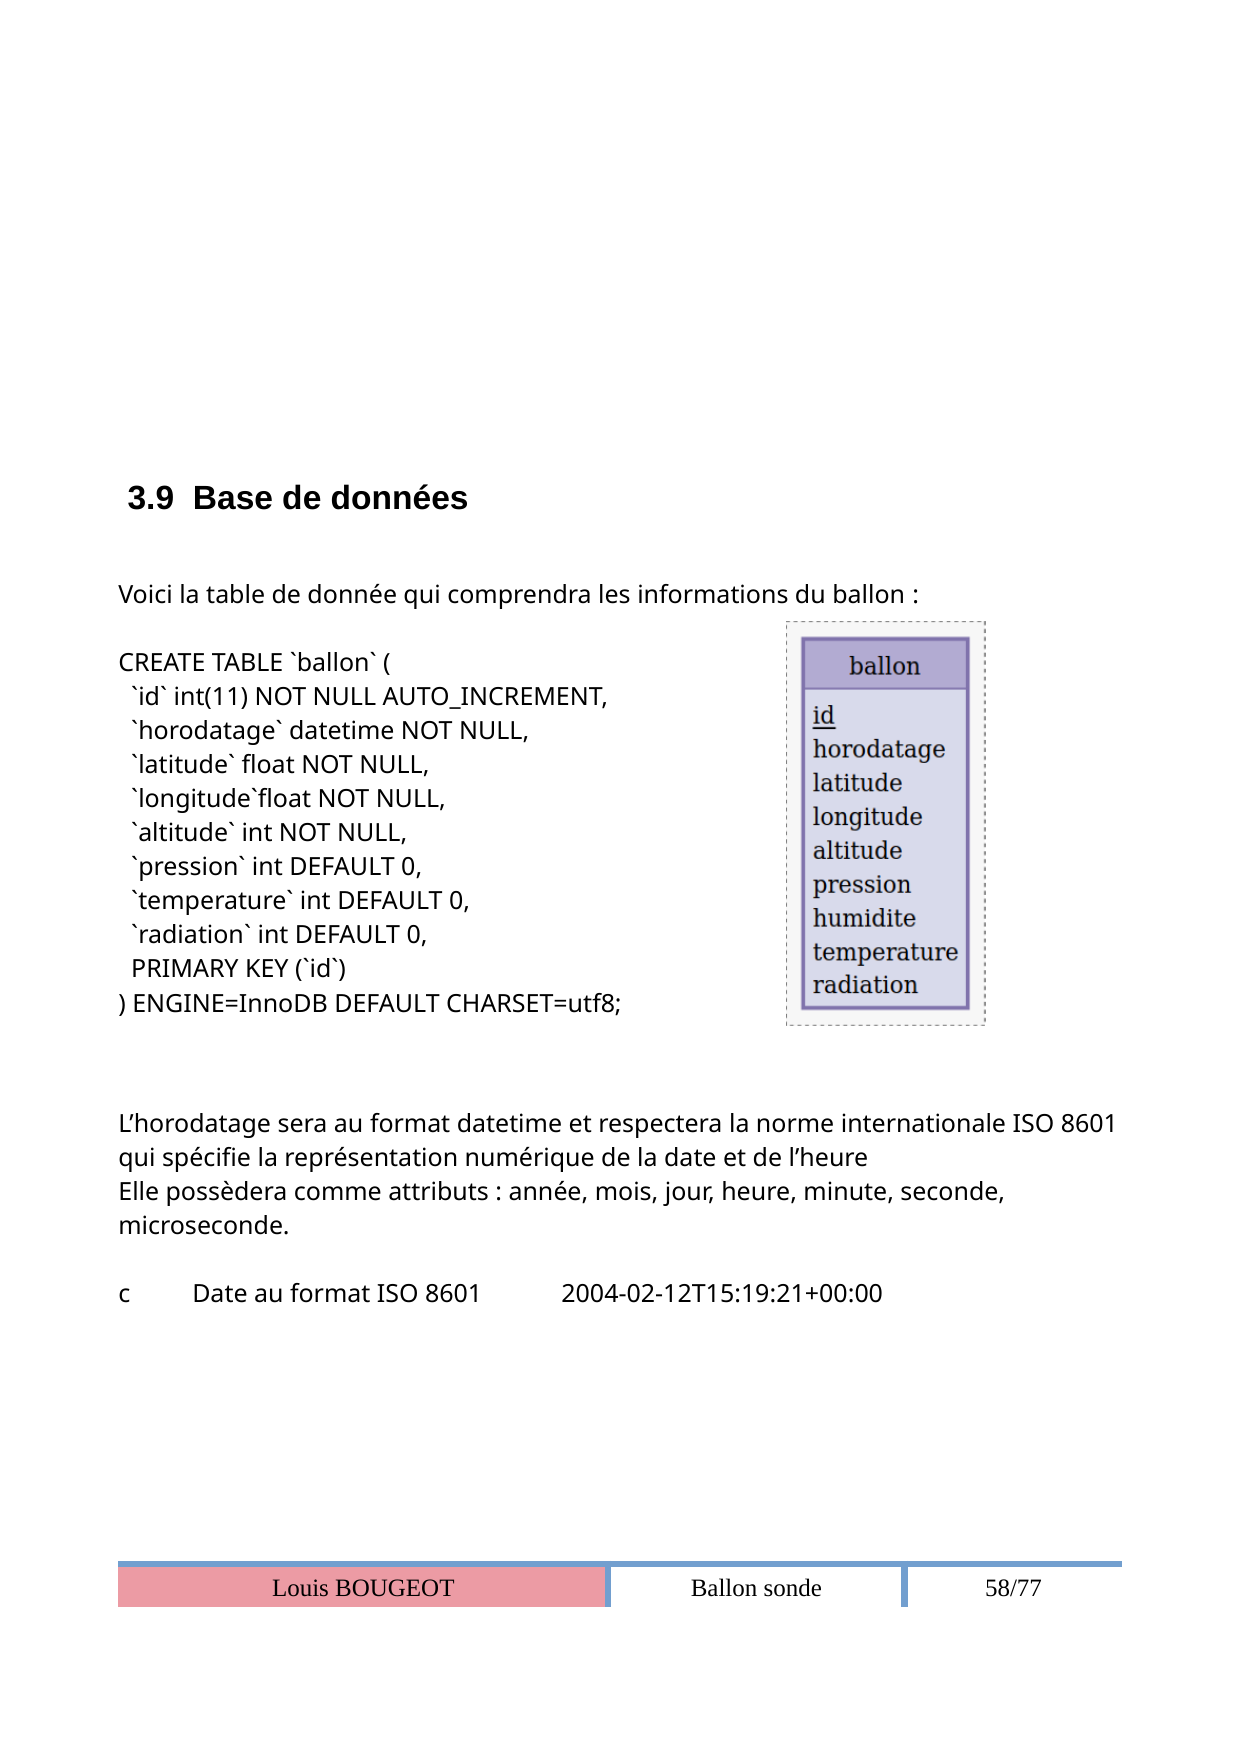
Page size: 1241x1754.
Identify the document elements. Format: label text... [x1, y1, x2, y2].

text [987, 679, 1122, 713]
text [987, 849, 1122, 883]
text `temperature` int DEFAULT 0, [118, 883, 786, 917]
text CREATE TABLE `ballon` ( [118, 644, 786, 679]
text PRIMARY KEY (`id`) [118, 951, 786, 985]
text [987, 815, 1122, 849]
text [987, 985, 1122, 1019]
subtitle Base de données [118, 478, 1122, 516]
text ) ENGINE=InnoDB DEFAULT CHARSET=utf8; [118, 985, 786, 1019]
text [987, 644, 1122, 679]
text `id` int(11) NOT NULL AUTO_INCREMENT, [118, 679, 786, 713]
text `altitude` int NOT NULL, [118, 815, 786, 849]
text L’horodatage sera au format datetime et respectera la norme internationale ISO 8601 qui spécifie la représentation numérique de la date et de l’heure [118, 1106, 1122, 1174]
text `pression` int DEFAULT 0, [118, 849, 786, 883]
text [987, 917, 1122, 951]
text `longitude`float NOT NULL, [118, 781, 786, 815]
text Voici la table de donnée qui comprendra les informations du ballon : [118, 576, 1122, 611]
text [987, 883, 1122, 917]
text [987, 747, 1122, 781]
text `radiation` int DEFAULT 0, [118, 917, 786, 951]
text `horodatage` datetime NOT NULL, [118, 713, 786, 747]
text [987, 781, 1122, 815]
text Elle possèdera comme attributs : année, mois, jour, heure, minute, seconde, microseconde. c Date au format ISO 8601 2004-02-12T15:19:21+00:00 [118, 1174, 1122, 1367]
text [987, 713, 1122, 747]
text [987, 951, 1122, 985]
picture [786, 620, 987, 1027]
text `latitude` float NOT NULL, [118, 747, 786, 781]
